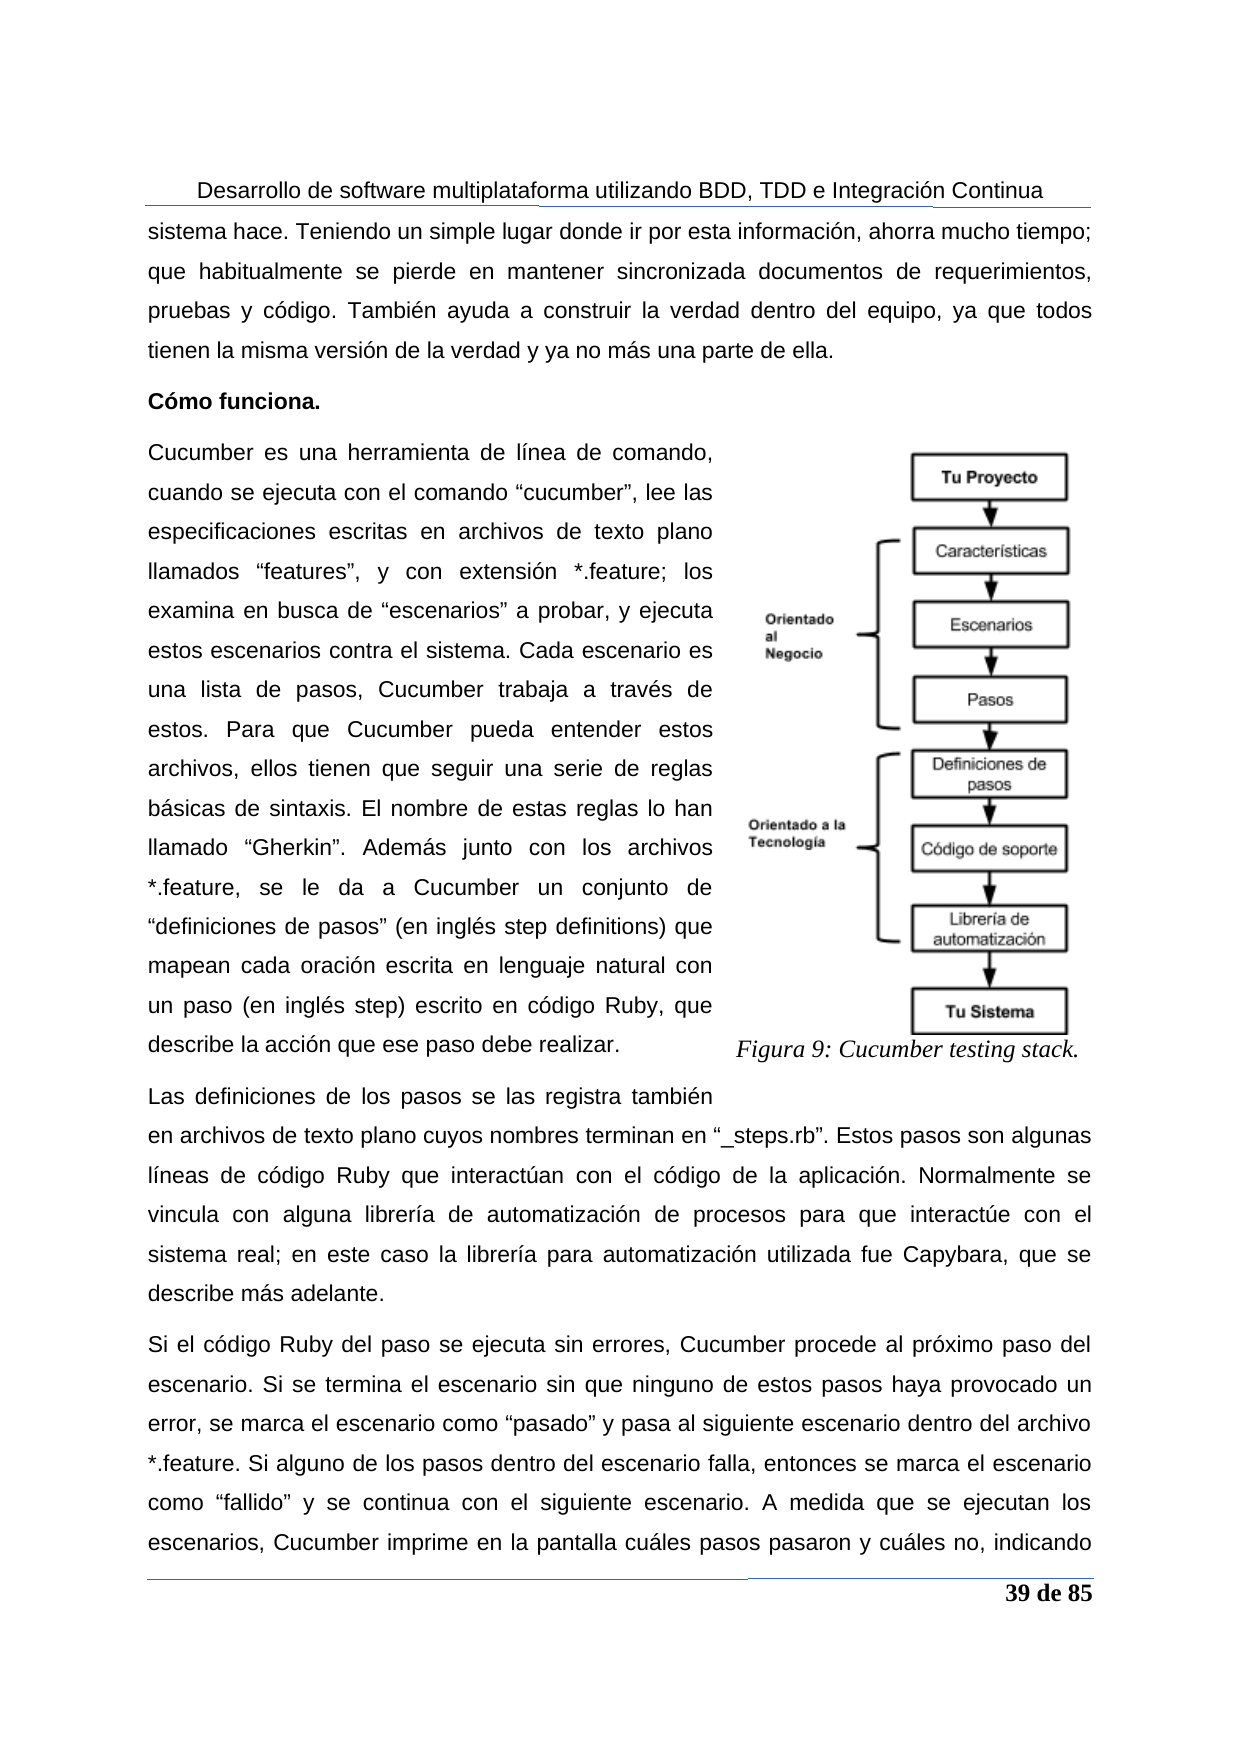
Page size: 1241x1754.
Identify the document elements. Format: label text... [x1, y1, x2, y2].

text Si el código Ruby del paso se ejecuta sin errores, Cucumber procede al próximo paso del escenario. Si se termina el escenario sin que ninguno de estos pasos haya provocado un error, se marca el escenario como “pasado” y pasa al siguiente escenario dentro del archivo *.feature. Si alguno de los pasos dentro del escenario falla, entonces se marca el escenario como “fallido” y se continua con el siguiente escenario. A medida que se ejecutan los escenarios, Cucumber imprime en la pantalla cuáles pasos pasaron y cuáles no, indicando [148, 1331, 1093, 1555]
picture [731, 446, 1084, 1035]
text Cucumber es una herramienta de línea de comando, cuando se ejecuta con el comando “cucumber”, lee las especificaciones escritas en archivos de texto plano llamados “features”, y con extensión *.feature; los examina en busca de “escenarios” a probar, y ejecuta estos escenarios contra el sistema. Cada escenario es una lista de pasos, Cucumber trabaja a través de estos. Para que Cucumber pueda entender estos archivos, ellos tienen que seguir una serie de reglas básicas de sintaxis. El nombre de estas reglas lo han llamado “Gherkin”. Además junto con los archivos *.feature, se le da a Cucumber un conjunto de “definiciones de pasos” (en inglés step definitions) que mapean cada oración escrita en lenguaje natural con un paso (en inglés step) escrito en código Ruby, que describe la acción que ese paso debe realizar. [148, 434, 1093, 1058]
text Las definiciones de los pasos se las registra también en archivos de texto plano cuyos nombres terminan en “_steps.rb”. Estos pasos son algunas líneas de código Ruby que interactúan con el código de la aplicación. Normalmente se vincula con alguna librería de automatización de procesos para que interactúe con el sistema real; en este caso la librería para automatización utilizada fue Capybara, que se describe más adelante. [148, 1083, 1093, 1306]
text Cómo funciona. [148, 388, 1093, 414]
text Figura 9: Cucumber testing stack. [725, 447, 1090, 1063]
text sistema hace. Teniendo un simple lugar donde ir por esta información, ahorra mucho tiempo; que habitualmente se pierde en mantener sincronizada documentos de requerimientos, pruebas y código. También ayuda a construir la verdad dentro del equipo, ya que todos tienen la misma versión de la verdad y ya no más una parte de ella. [148, 218, 1093, 363]
